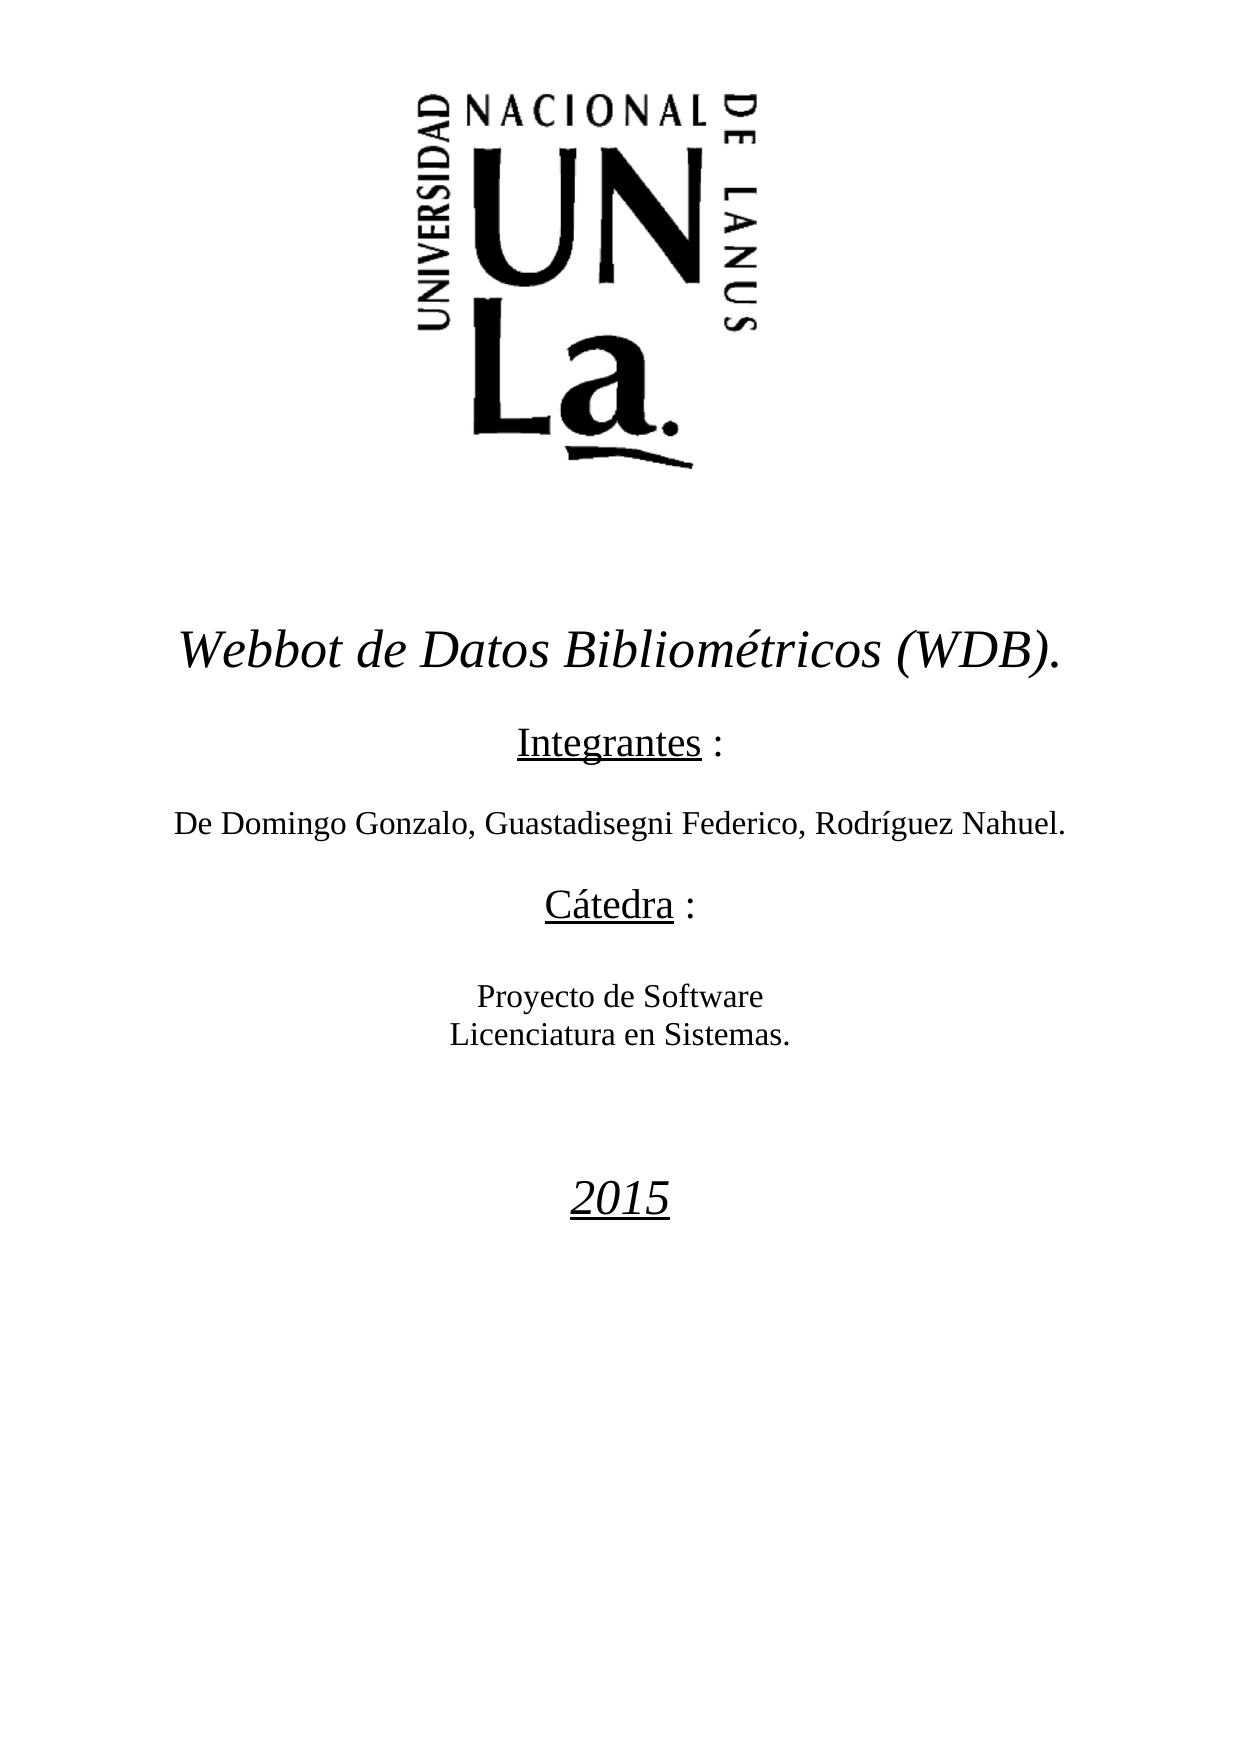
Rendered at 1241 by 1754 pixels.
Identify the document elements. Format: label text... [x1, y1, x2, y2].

picture [415, 90, 758, 470]
text Licenciatura en Sistemas. [118, 1014, 1122, 1053]
text De Domingo Gonzalo, Guastadisegni Federico, Rodríguez Nahuel. [118, 803, 1122, 842]
text Cátedra : [118, 880, 1122, 928]
text 2015 [118, 1168, 1122, 1225]
text Proyecto de Software [118, 976, 1122, 1014]
text Webbot de Datos Bibliométricos (WDB). [118, 616, 1122, 679]
text Integrantes : [118, 717, 1122, 765]
